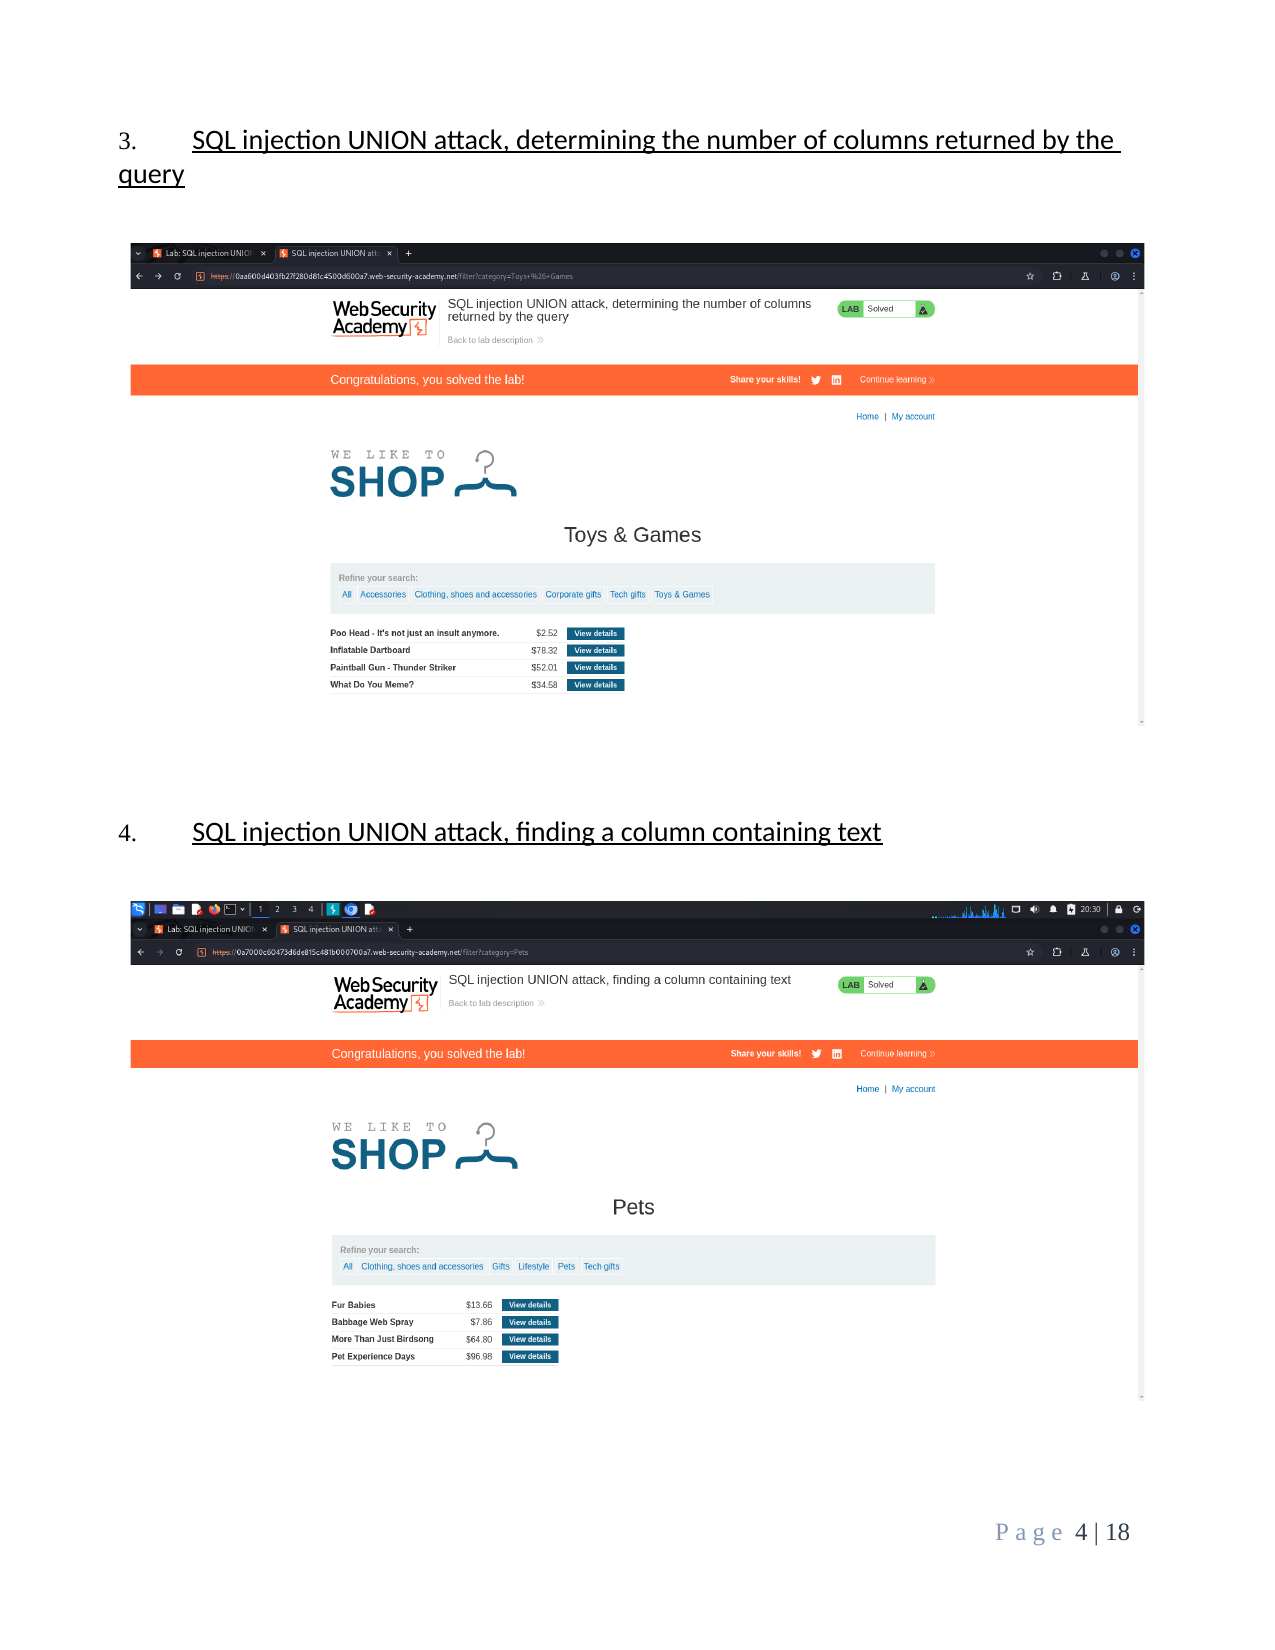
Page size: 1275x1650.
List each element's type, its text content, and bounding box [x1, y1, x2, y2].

list SQL injection UNION attack, finding a column containing text [118, 814, 1144, 848]
list SQL injection UNION attack, determining the number of columns returned by the query [118, 122, 1144, 191]
